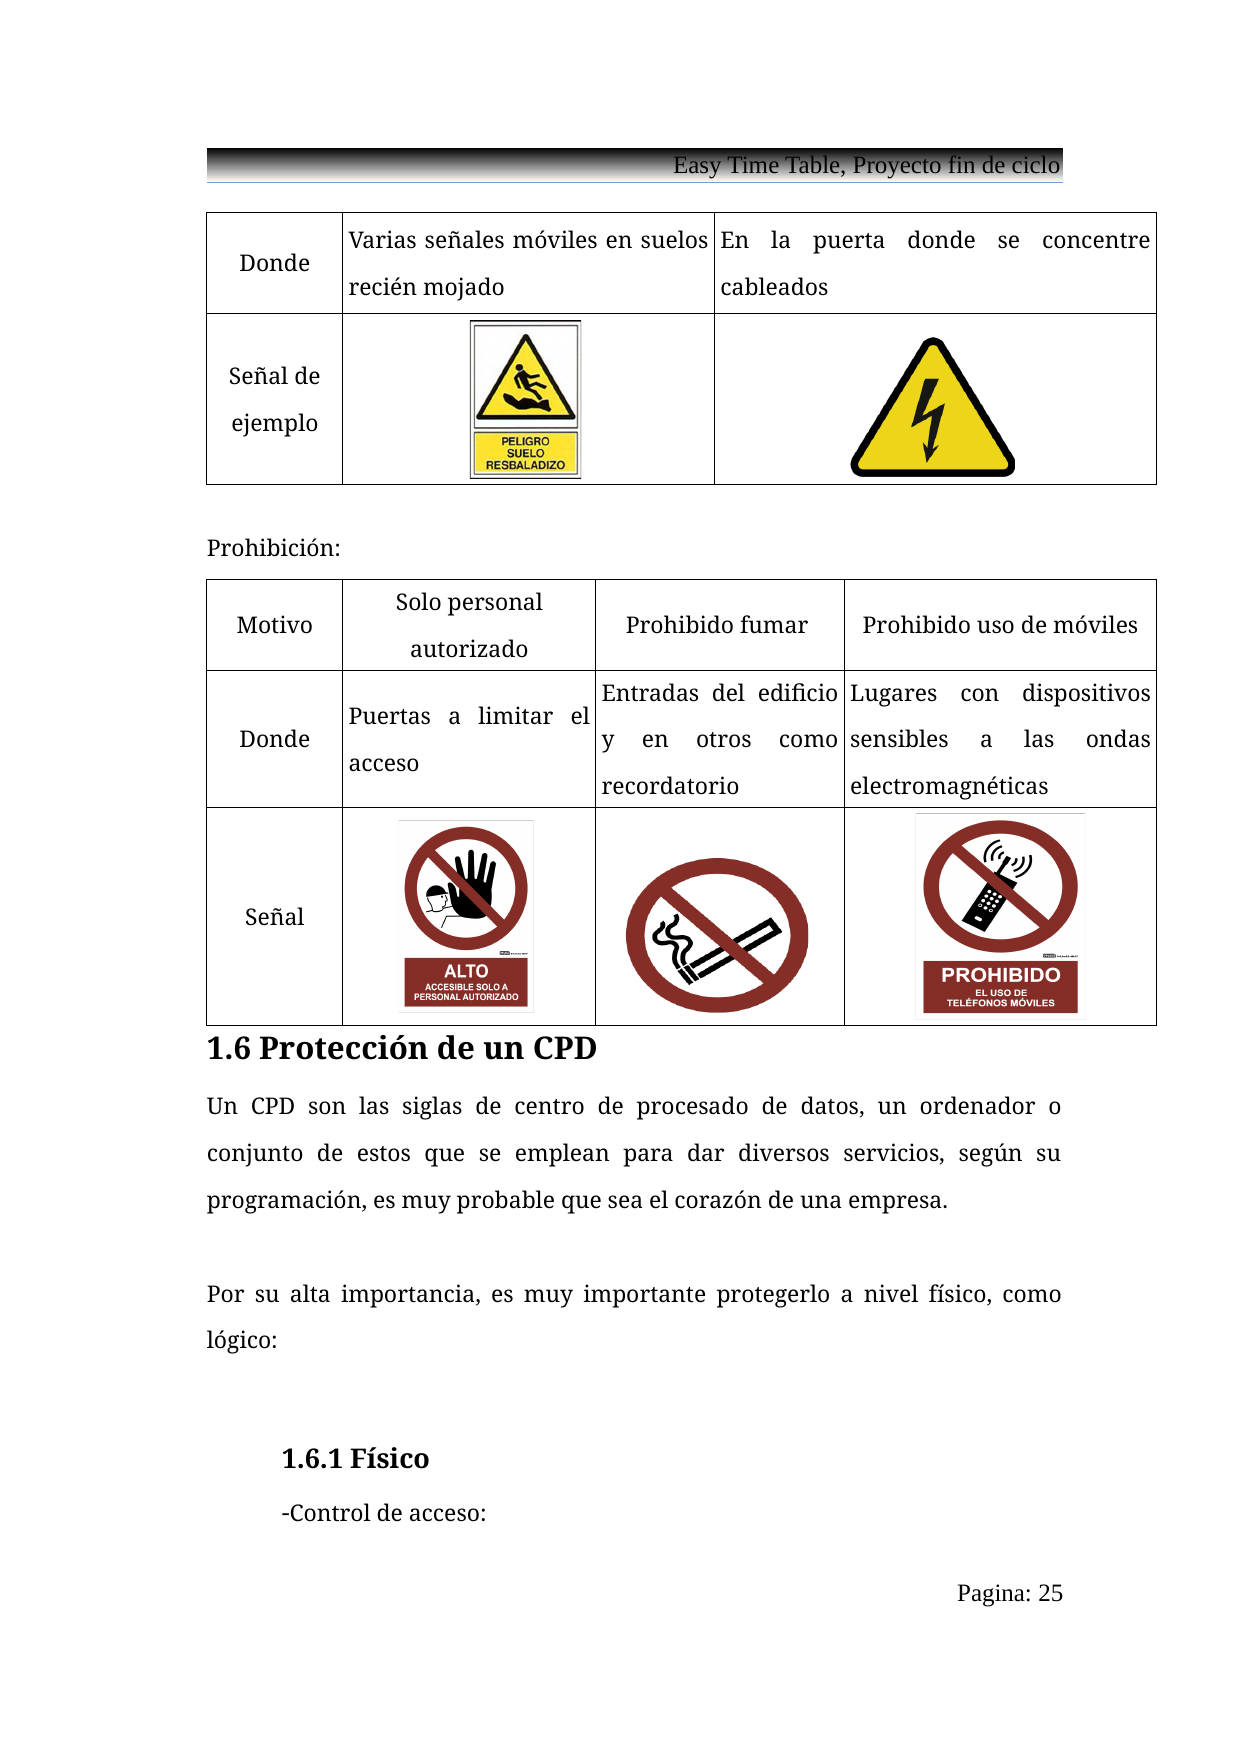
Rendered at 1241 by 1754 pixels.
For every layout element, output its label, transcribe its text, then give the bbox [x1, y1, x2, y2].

table_cell [845, 808, 1156, 1025]
text -Control de acceso: [207, 1495, 1063, 1529]
picture [915, 813, 1086, 1020]
table_cell [596, 808, 844, 1025]
table_header Prohibido fumar [596, 580, 844, 670]
table_cell [343, 314, 714, 484]
text Un CPD son las siglas de centro de procesado de datos, un ordenador o conjunto de estos que se emplean para dar diversos servicios, según su programación, es muy probable que sea el corazón de una empresa. [207, 1090, 1063, 1215]
table_header Motivo [207, 580, 342, 670]
text Por su alta importancia, es muy importante protegerlo a nivel físico, como lógico: [207, 1278, 1063, 1356]
table_cell Puertas a limitar el acceso [343, 671, 595, 807]
picture [469, 320, 582, 479]
table_cell Señal de ejemplo [207, 314, 342, 484]
text 1.6 Protección de un CPD [207, 1026, 1063, 1069]
table_cell Lugares con dispositivos sensibles a las ondas electromagnéticas [845, 671, 1156, 807]
table_cell Señal [207, 808, 342, 1025]
table_cell Donde [207, 671, 342, 807]
table_cell En la puerta donde se concentre cableados [715, 213, 1156, 313]
text Prohibición: [207, 532, 1063, 563]
table_cell Entradas del edificio y en otros como recordatorio [596, 671, 844, 807]
table_header Solo personal autorizado [343, 580, 595, 670]
table_cell [715, 314, 1156, 484]
text 1.6.1 Físico [207, 1439, 1063, 1476]
table_header Prohibido uso de móviles [845, 580, 1156, 670]
table_cell [343, 808, 595, 1025]
picture [398, 820, 534, 1013]
table_cell Donde [207, 213, 342, 313]
picture [625, 858, 809, 1013]
table_cell Varias señales móviles en suelos recién mojado [343, 213, 714, 313]
picture [850, 337, 1015, 477]
